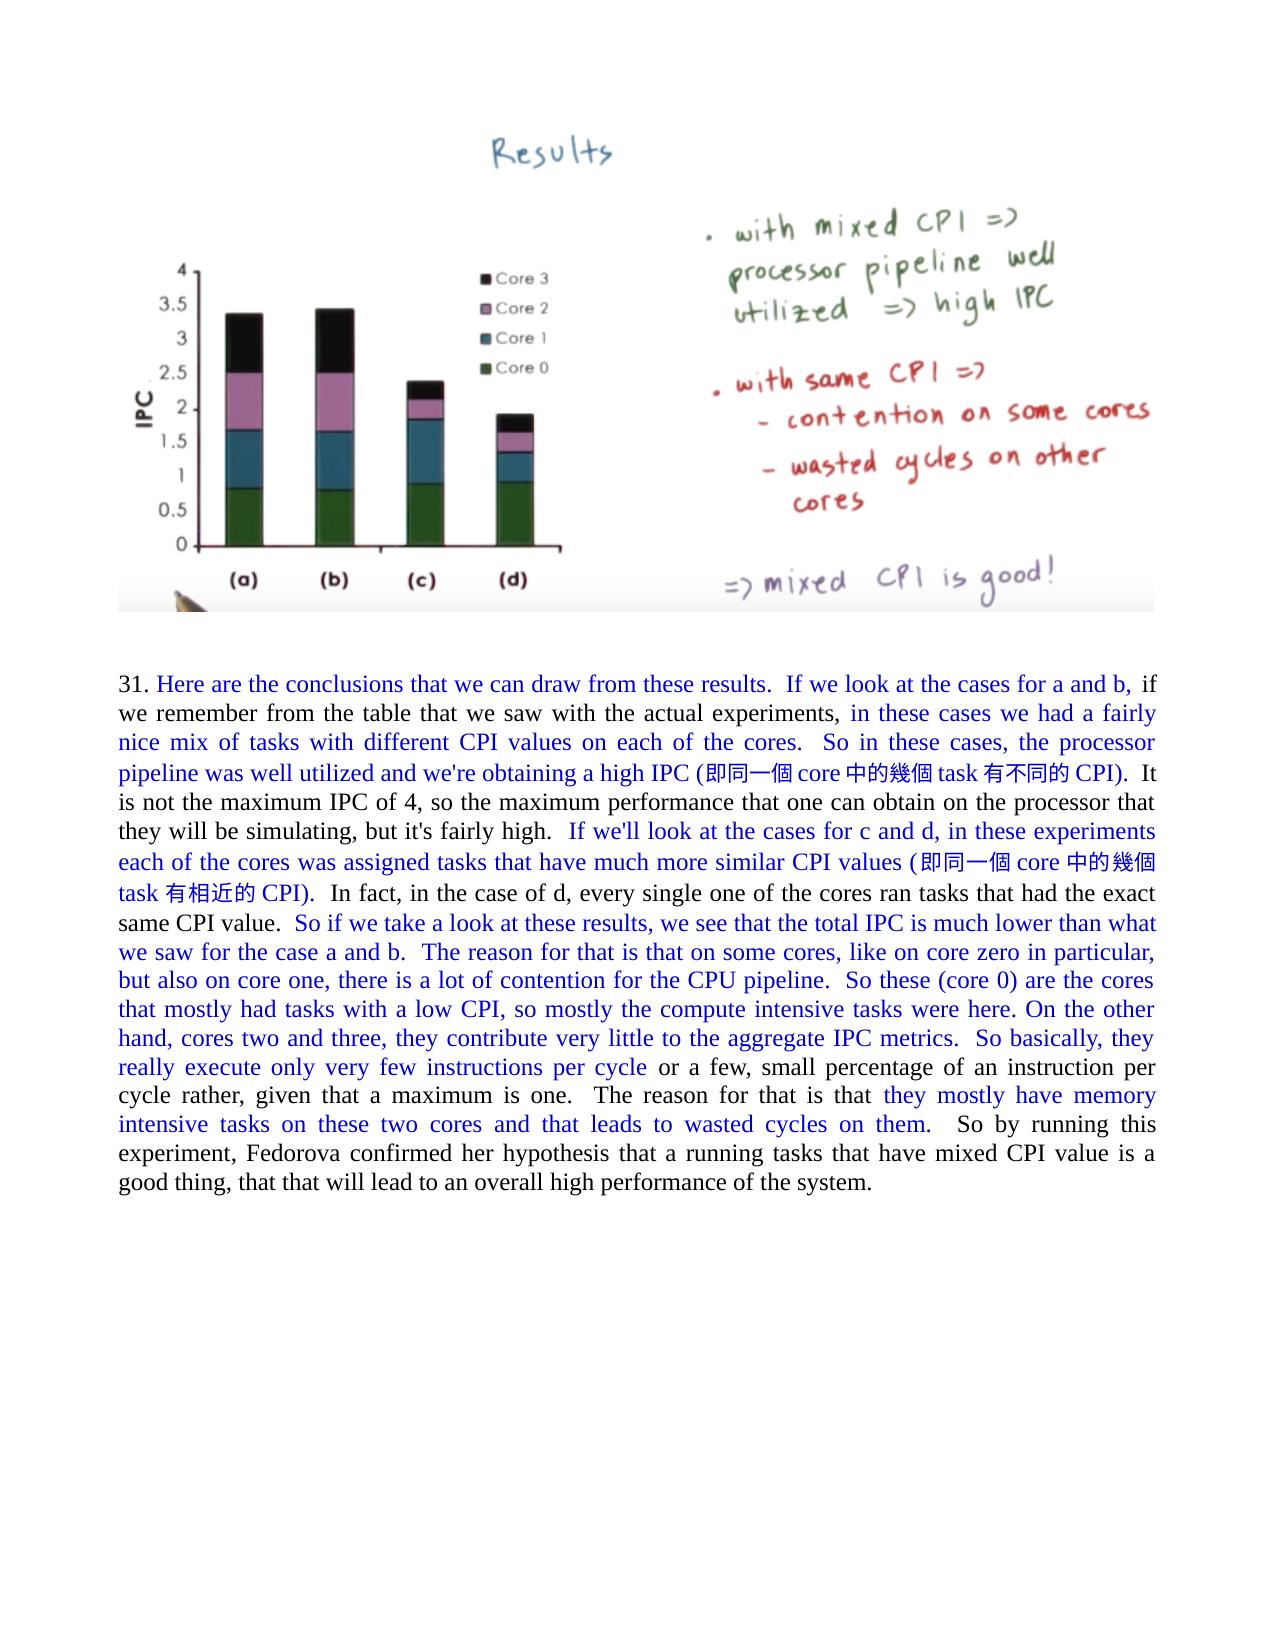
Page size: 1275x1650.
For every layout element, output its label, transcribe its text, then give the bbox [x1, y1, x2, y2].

text 31. Here are the conclusions that we can draw from these results. If we look at the cases for a and b, if we remember from the table that we saw with the actual experiments, in these cases we had a fairly nice mix of tasks with different CPI values on each of the cores. So in these cases, the processor pipeline was well utilized and we're obtaining a high IPC (即同一個core中的幾個task有不同的CPI). It is not the maximum IPC of 4, so the maximum performance that one can obtain on the processor that they will be simulating, but it's fairly high. If we'll look at the cases for c and d, in these experiments each of the cores was assigned tasks that have much more similar CPI values (即同一個core中的幾個task有相近的CPI). In fact, in the case of d, every single one of the cores ran tasks that had the exact same CPI value. So if we take a look at these results, we see that the total IPC is much lower than what we saw for the case a and b. The reason for that is that on some cores, like on core zero in particular, but also on core one, there is a lot of contention for the CPU pipeline. So these (core 0) are the cores that mostly had tasks with a low CPI, so mostly the compute intensive tasks were here. On the other hand, cores two and three, they contribute very little to the aggregate IPC metrics. So basically, they really execute only very few instructions per cycle or a few, small percentage of an instruction per cycle rather, given that a maximum is one. The reason for that is that they mostly have memory intensive tasks on these two cores and that leads to wasted cycles on them. So by running this experiment, Fedorova confirmed her hypothesis that a running tasks that have mixed CPI value is a good thing, that that will lead to an overall high performance of the system. [118, 669, 1157, 1196]
picture [118, 118, 1157, 612]
